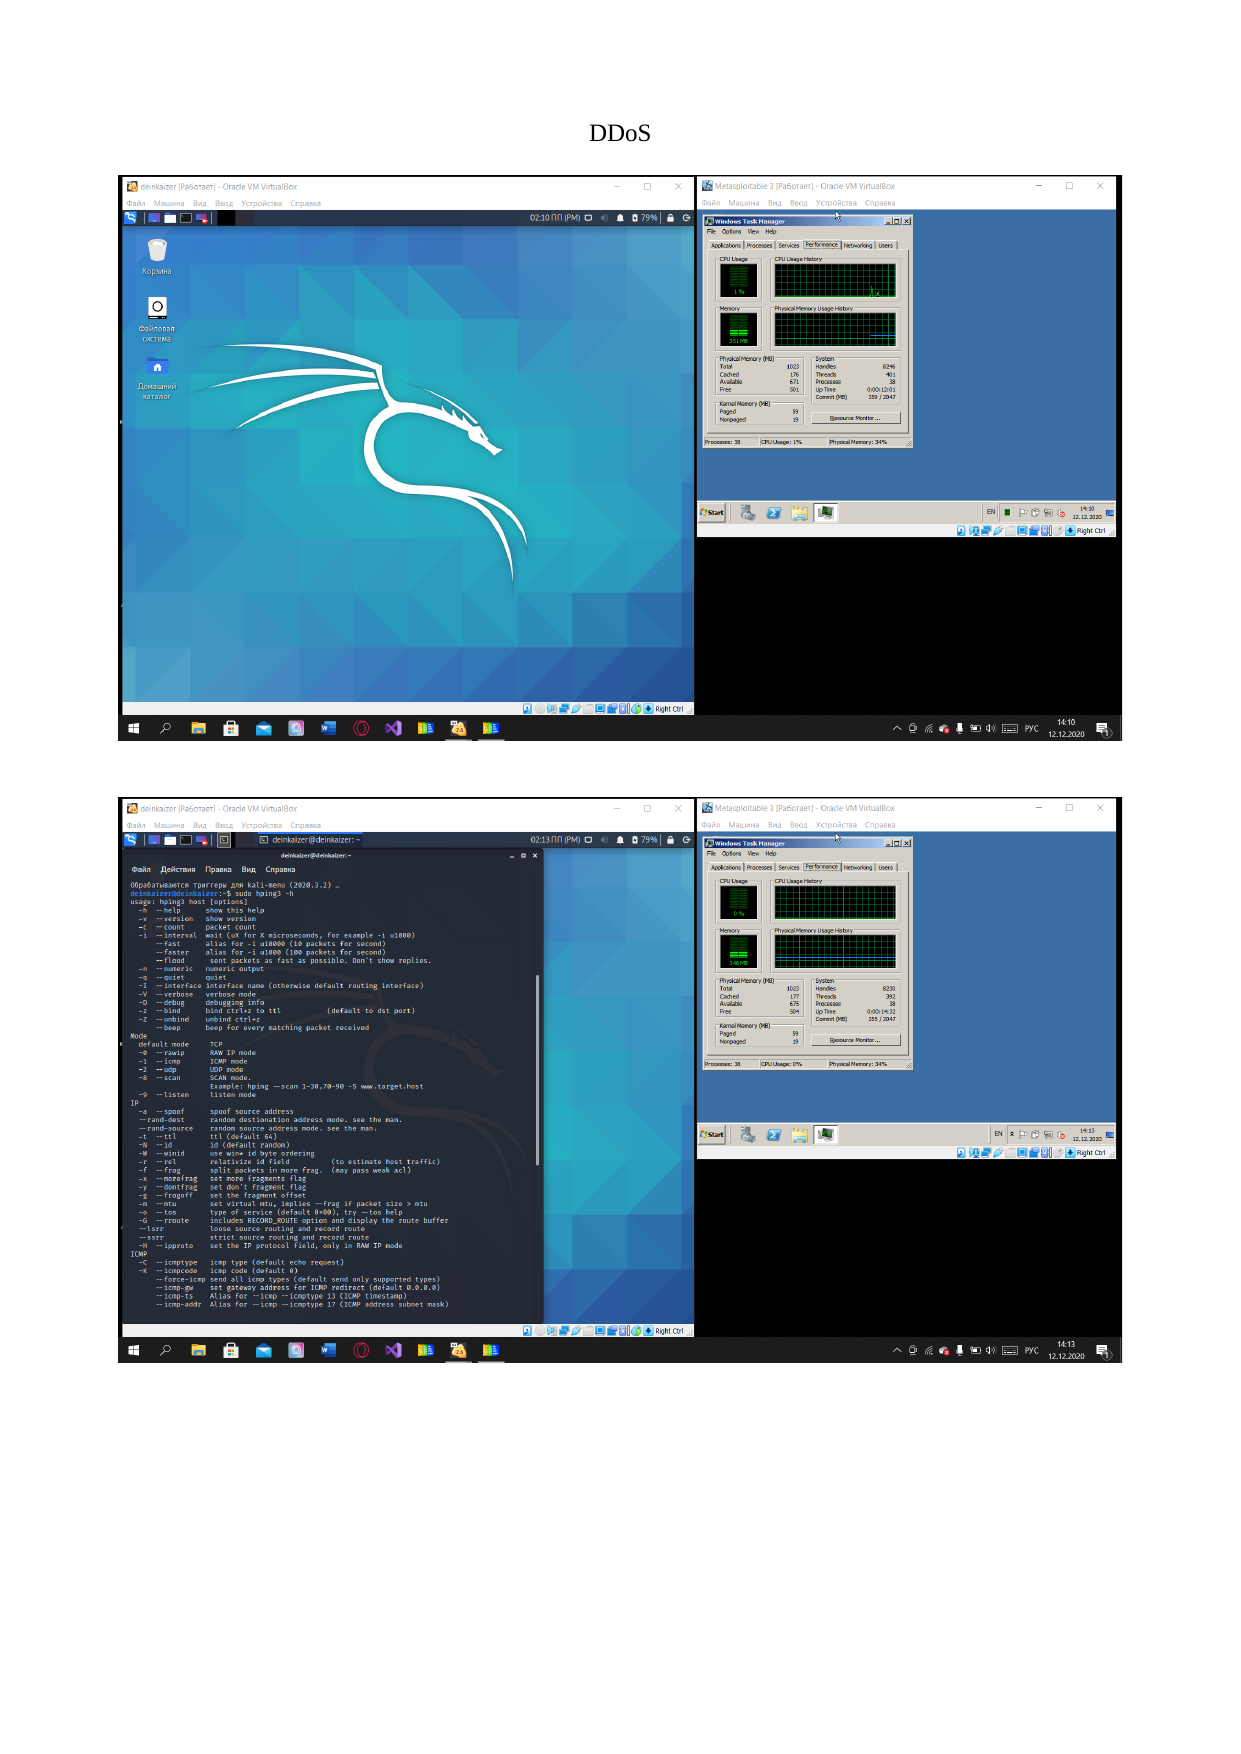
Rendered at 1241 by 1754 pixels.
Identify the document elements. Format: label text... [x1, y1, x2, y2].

picture [118, 797, 1123, 1363]
picture [118, 175, 1123, 741]
text DDoS [118, 118, 1122, 147]
